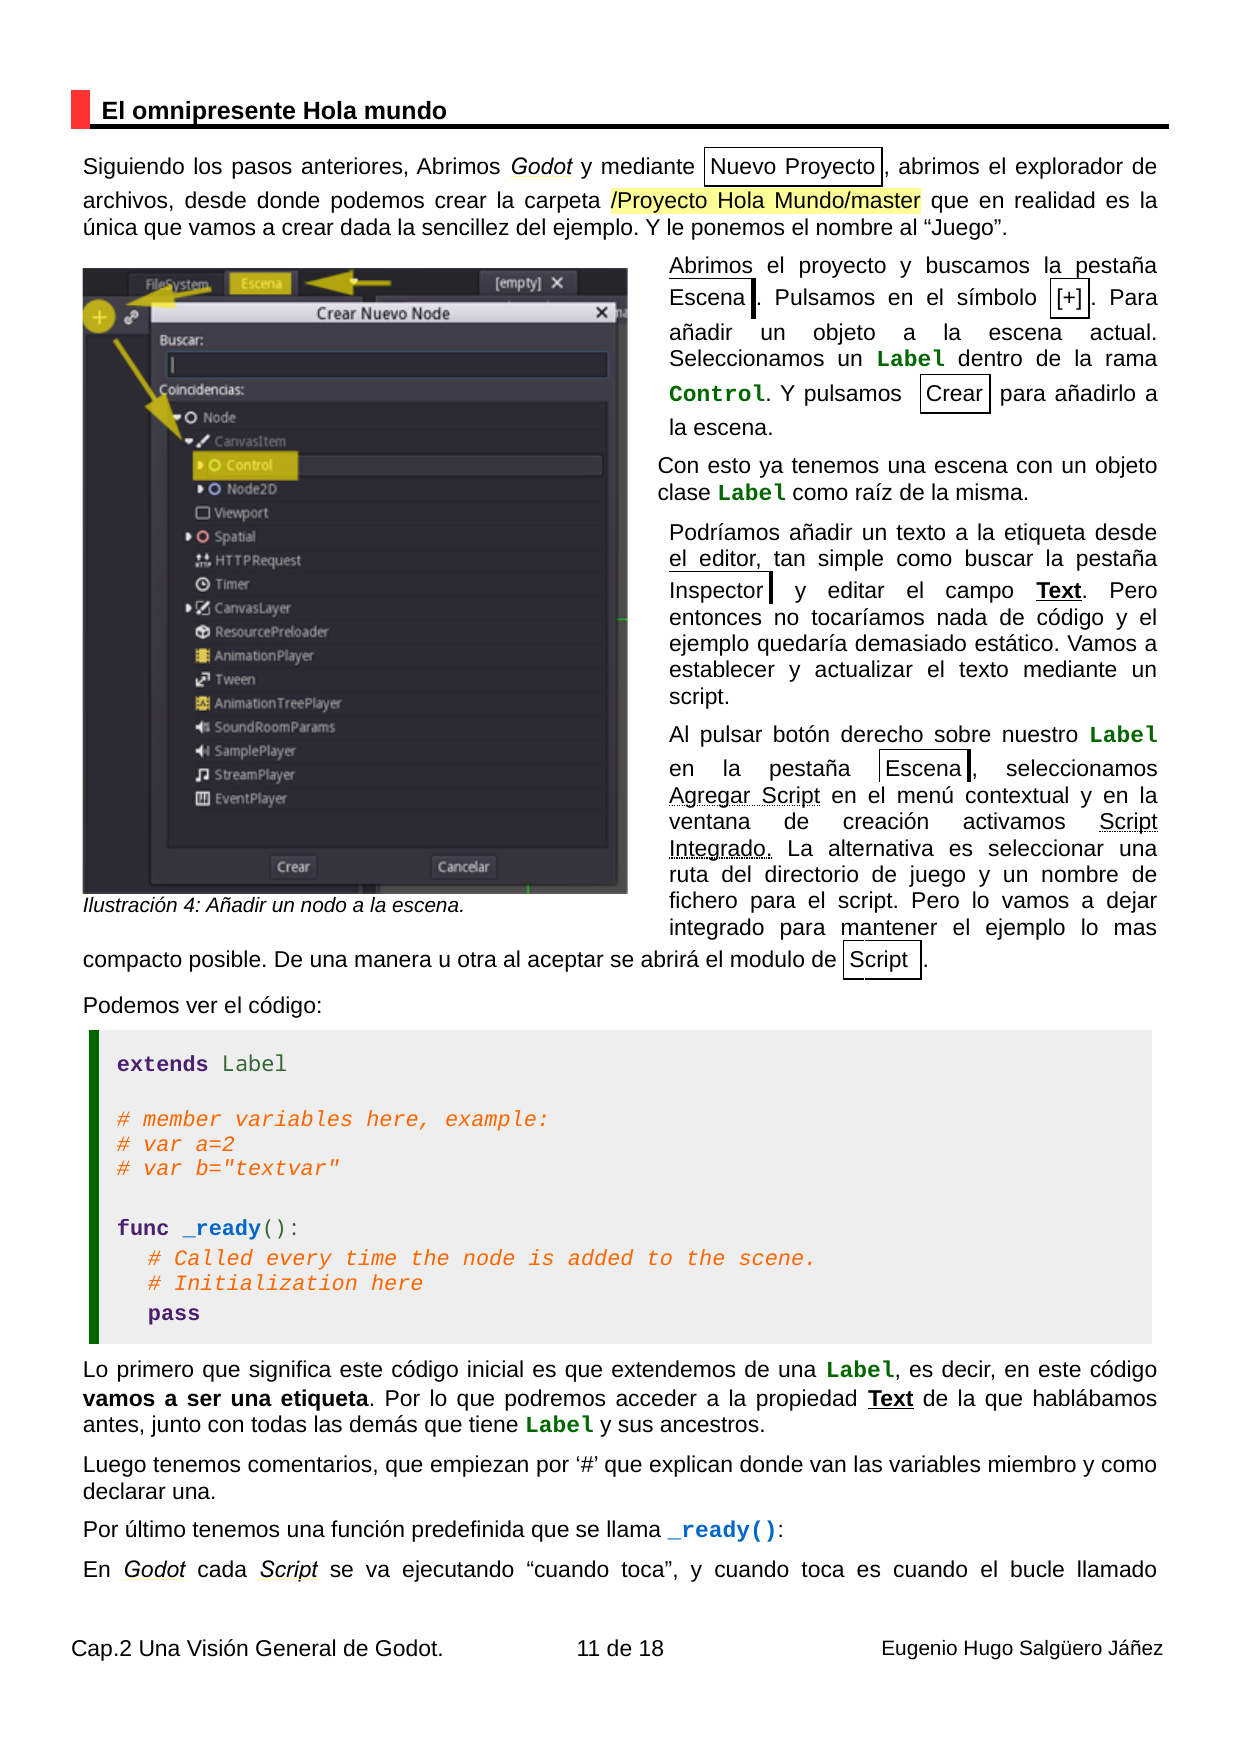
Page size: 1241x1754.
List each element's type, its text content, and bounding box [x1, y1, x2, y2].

text Abrimos el proyecto y buscamos la pestaña Escena. Pulsamos en el símbolo [+]. Para añadir un objeto a la escena actual. Seleccionamos un Label dentro de la rama Control. Y pulsamos Crear para añadirlo a la escena. [83, 252, 1158, 440]
text Podemos ver el código: [83, 992, 1158, 1018]
subtitle El omnipresente Hola mundo [90, 90, 1169, 124]
picture [82, 268, 628, 894]
text Por último tenemos una función predefinida que se llama _ready(): [83, 1516, 1158, 1544]
text Lo primero que significa este código inicial es que extendemos de una Label, es decir, en este código vamos a ser una etiqueta. Por lo que podremos acceder a la propiedad Text de la que hablábamos antes, junto con todas las demás que tiene Label y sus ancestros. [83, 1356, 1158, 1439]
text Con esto ya tenemos una escena con un objeto clase Label como raíz de la misma. [628, 452, 1158, 507]
text En Godot cada Script se va ejecutando “cuando toca”, y cuando toca es cuando el bucle llamado [83, 1556, 1158, 1582]
text Podríamos añadir un texto a la etiqueta desde el editor, tan simple como buscar la pestaña Inspector y editar el campo Text. Pero entonces no tocaríamos nada de código y el ejemplo quedaría demasiado estático. Vamos a establecer y actualizar el texto mediante un script. [628, 519, 1158, 709]
text Al pulsar botón derecho sobre nuestro Label en la pestaña Escena, seleccionamos Agregar Script en el menú contextual y en la ventana de creación activamos Script Integrado. La alternativa es seleccionar una ruta del directorio de juego y un nombre de fichero para el script. Pero lo vamos a dejar integrado para mantener el ejemplo lo mas compacto posible. De una manera u otra al aceptar se abrirá el modulo de Script . [83, 721, 1158, 980]
text Ilustración 4: Añadir un nodo a la escena. [83, 894, 628, 917]
text extends Label # member variables here, example: # var a=2 # var b="textvar" func _ready(): # Called every time the node is added to the scene. # Initialization here pass [99, 1030, 1152, 1344]
text Luego tenemos comentarios, que empiezan por ‘#’ que explican donde van las variables miembro y como declarar una. [83, 1451, 1158, 1504]
text Siguiendo los pasos anteriores, Abrimos Godot y mediante Nuevo Proyecto, abrimos el explorador de archivos, desde donde podemos crear la carpeta /Proyecto Hola Mundo/master que en realidad es la única que vamos a crear dada la sencillez del ejemplo. Y le ponemos el nombre al “Juego”. [83, 147, 1158, 240]
